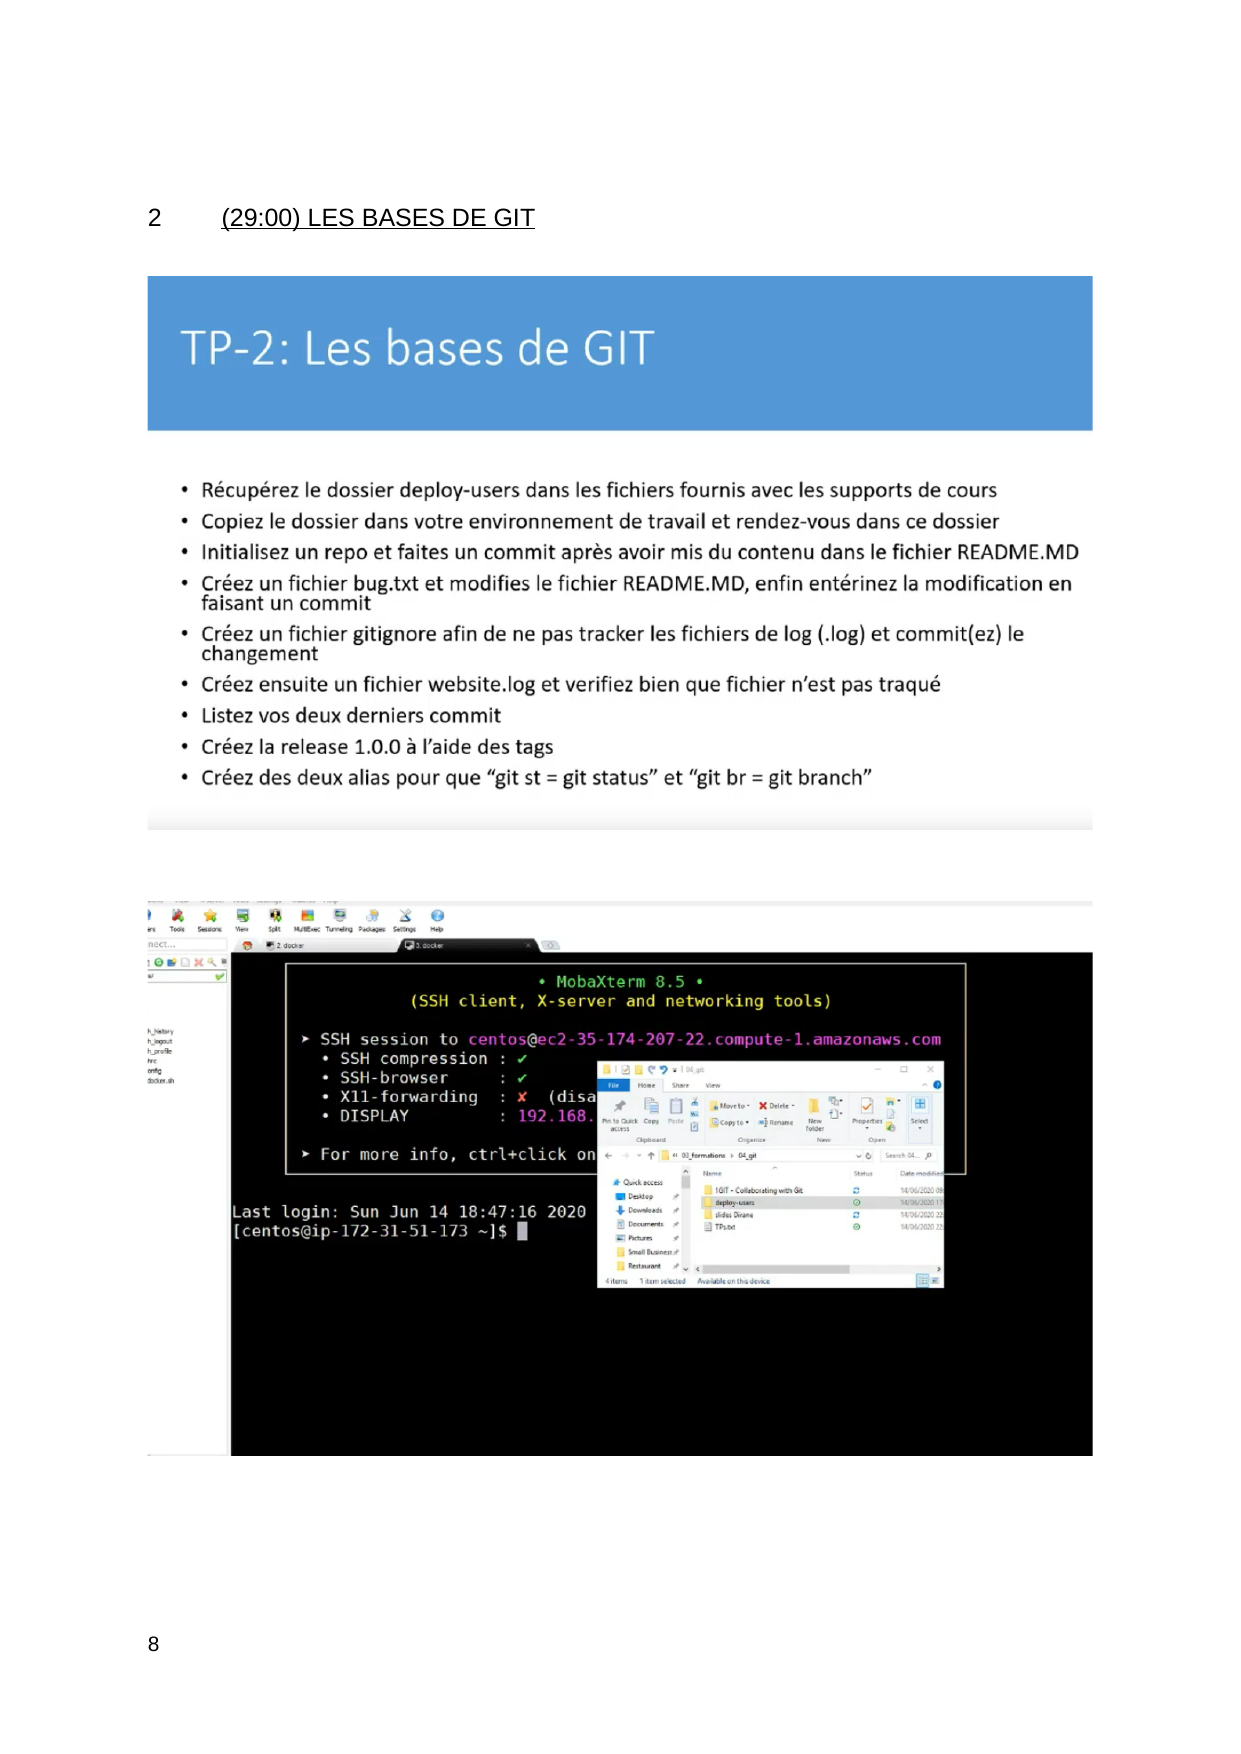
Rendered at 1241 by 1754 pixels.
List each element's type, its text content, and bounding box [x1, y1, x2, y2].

picture [147, 276, 1093, 830]
picture [147, 901, 1093, 1456]
subtitle (29:00) Les bases de git [148, 203, 1093, 232]
